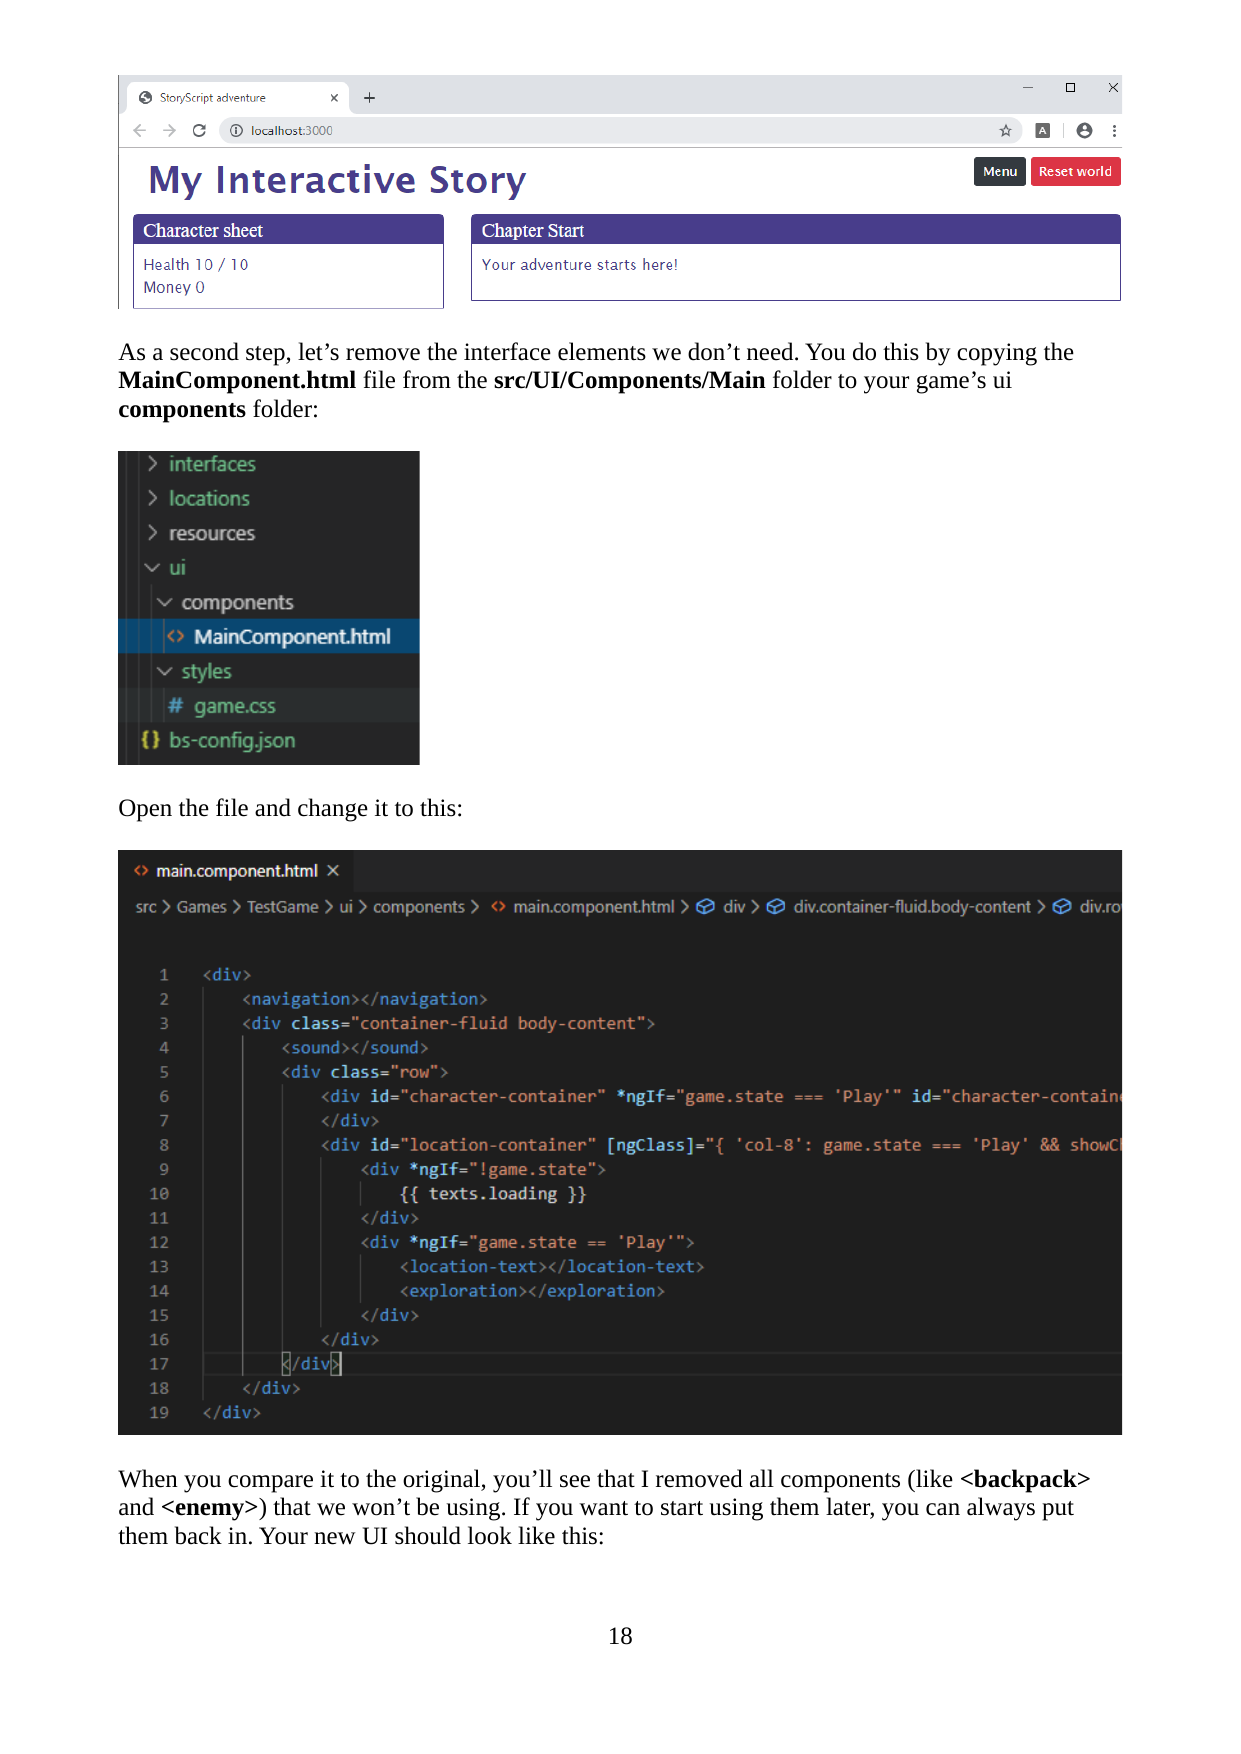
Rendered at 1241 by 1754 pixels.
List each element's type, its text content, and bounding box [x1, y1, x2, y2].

text Open the file and change it to this: [118, 793, 1122, 822]
text As a second step, let’s remove the interface elements we don’t need. You do this by copying the MainComponent.html file from the src/UI/Components/Main folder to your game’s ui components folder: [118, 337, 1122, 423]
text When you compare it to the original, you’ll see that I removed all components (like <backpack> and <enemy>) that we won’t be using. If you want to start using them later, you can always put them back in. Your new UI should look like this: [118, 1464, 1122, 1550]
